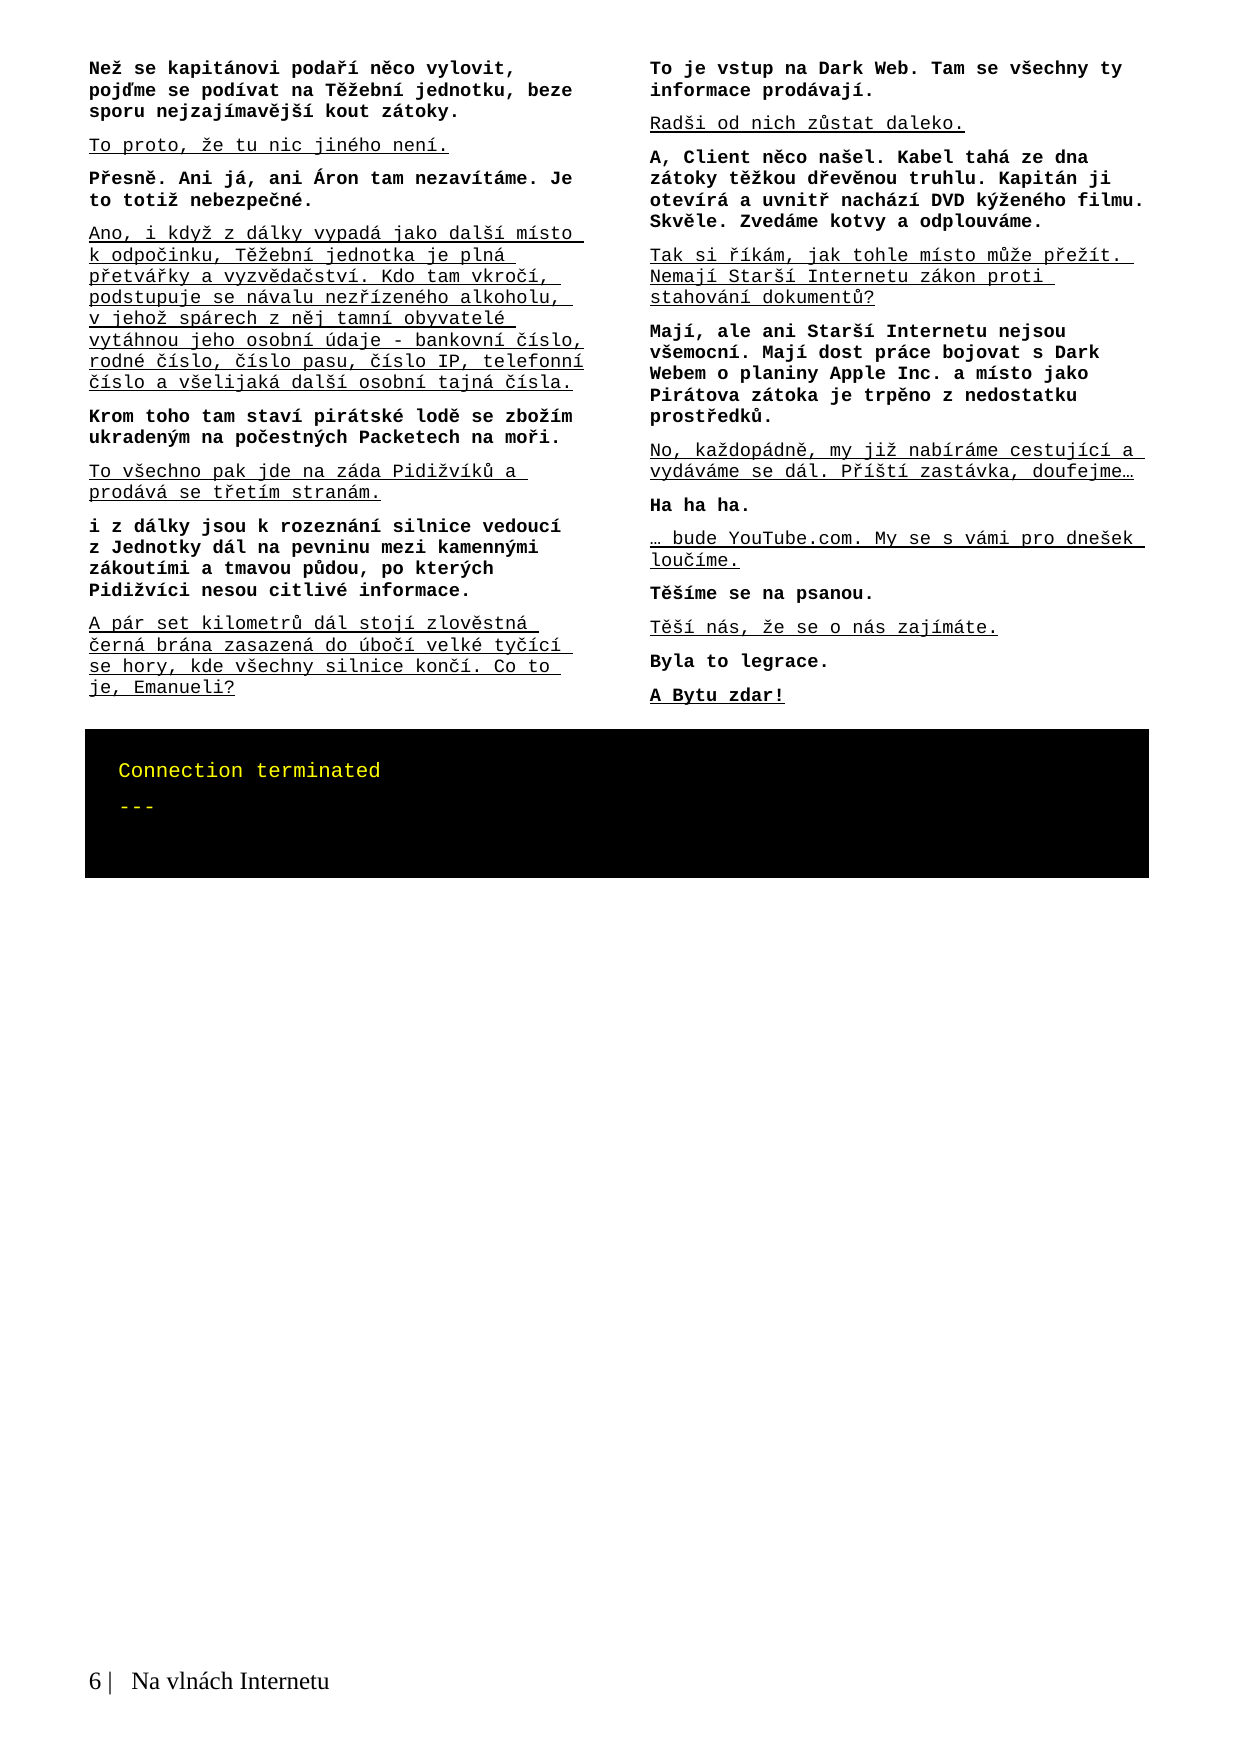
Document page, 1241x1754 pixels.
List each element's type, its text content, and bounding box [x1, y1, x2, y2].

text Přesně. Ani já, ani Áron tam nezavítáme. Je to totiž nebezpečné. [88, 169, 591, 212]
text Krom toho tam staví pirátské lodě se zbožím ukradeným na počestných Packetech na moři. [88, 407, 591, 449]
text A Bytu zdar! [649, 685, 1152, 707]
text Byla to legrace. [649, 652, 1152, 673]
text Ha ha ha. [649, 495, 1152, 517]
text … bude YouTube.com. My se s vámi pro dnešek loučíme. [649, 529, 1152, 572]
text Než se kapitánovi podaří něco vylovit, pojďme se podívat na Těžební jednotku, beze sporu nejzajímavější kout zátoky. [88, 59, 591, 123]
text To všechno pak jde na záda Pidižvíků a prodává se třetím stranám. [88, 462, 591, 504]
text Mají, ale ani Starší Internetu nejsou všemocní. Mají dost práce bojovat s Dark Webem o planiny Apple Inc. a místo jako Pirátova zátoka je trpěno z nedostatku prostředků. [649, 322, 1152, 428]
text A pár set kilometrů dál stojí zlověstná černá brána zasazená do úbočí velké tyčící se hory, kde všechny silnice končí. Co to je, Emanueli? [88, 614, 591, 699]
text Radši od nich zůstat daleko. [649, 114, 1152, 135]
text A, Client něco našel. Kabel tahá ze dna zátoky těžkou dřevěnou truhlu. Kapitán ji otevírá a uvnitř nachází DVD kýženého filmu. Skvěle. Zvedáme kotvy a odplouváme. [649, 148, 1152, 233]
text To proto, že tu nic jiného není. [88, 135, 591, 157]
text To je vstup na Dark Web. Tam se všechny ty informace prodávají. [649, 59, 1152, 102]
text i z dálky jsou k rozeznání silnice vedoucí z Jednotky dál na pevninu mezi kamennými zákoutími a tmavou půdou, po kterých Pidižvíci nesou citlivé informace. [88, 517, 591, 602]
text Tak si říkám, jak tohle místo může přežít. Nemají Starší Internetu zákon proti stahování dokumentů? [649, 245, 1152, 309]
text Těšíme se na psanou. [649, 584, 1152, 605]
text Těší nás, že se o nás zajímáte. [649, 618, 1152, 639]
text No, každopádně, my již nabíráme cestující a vydáváme se dál. Příští zastávka, doufejme… [649, 440, 1152, 483]
text Ano, i když z dálky vypadá jako další místo k odpočinku, Těžební jednotka je plná přetvářky a vyzvědačství. Kdo tam vkročí, podstupuje se návalu nezřízeného alkoholu, v jehož spárech z něj tamní obyvatelé vytáhnou jeho osobní údaje - bankovní číslo, rodné číslo, číslo pasu, číslo IP, telefonní číslo a všelijaká další osobní tajná čísla. [88, 224, 591, 394]
